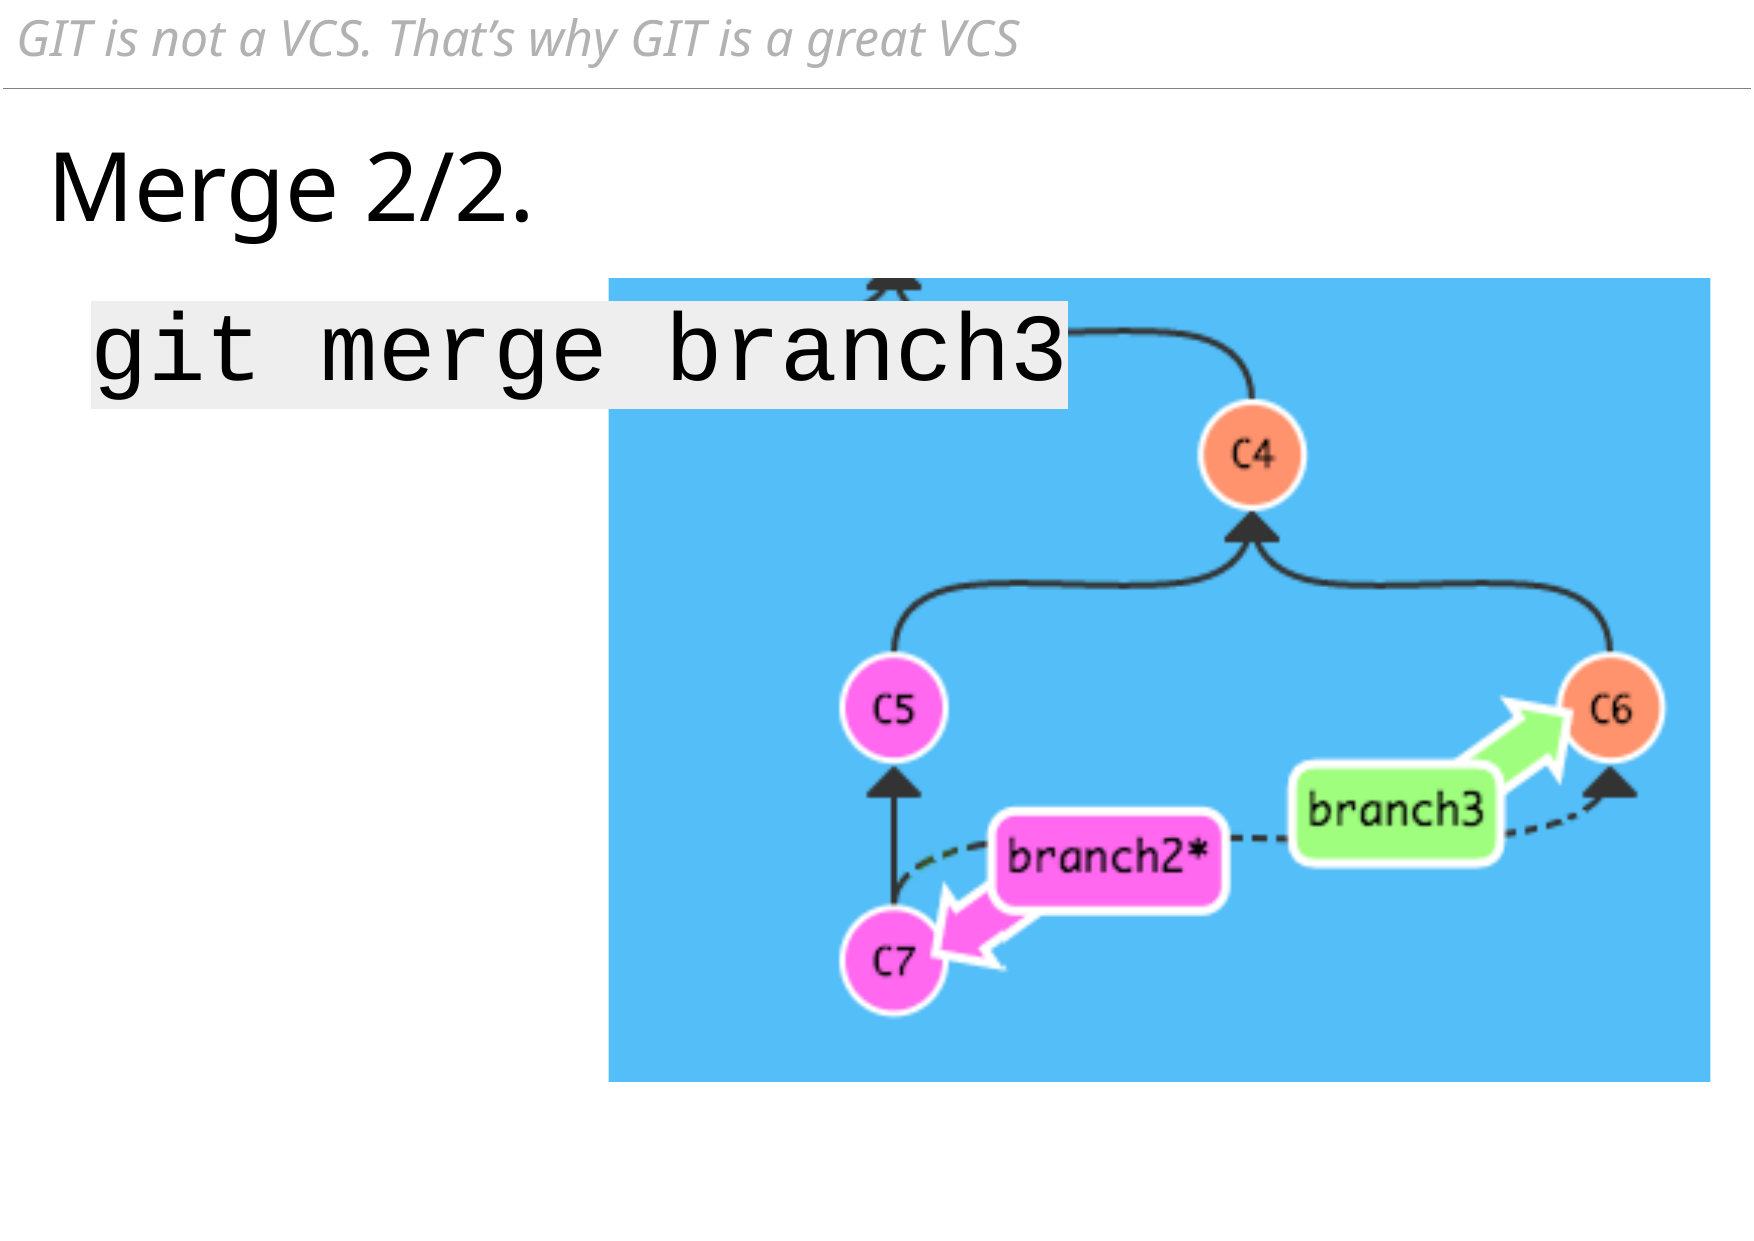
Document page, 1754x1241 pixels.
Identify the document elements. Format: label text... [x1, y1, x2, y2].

picture [608, 278, 1711, 1082]
text git merge branch3 [1711, 301, 1751, 409]
text git merge branch3 [3, 301, 608, 409]
text Merge 2/2. [3, 118, 1751, 249]
